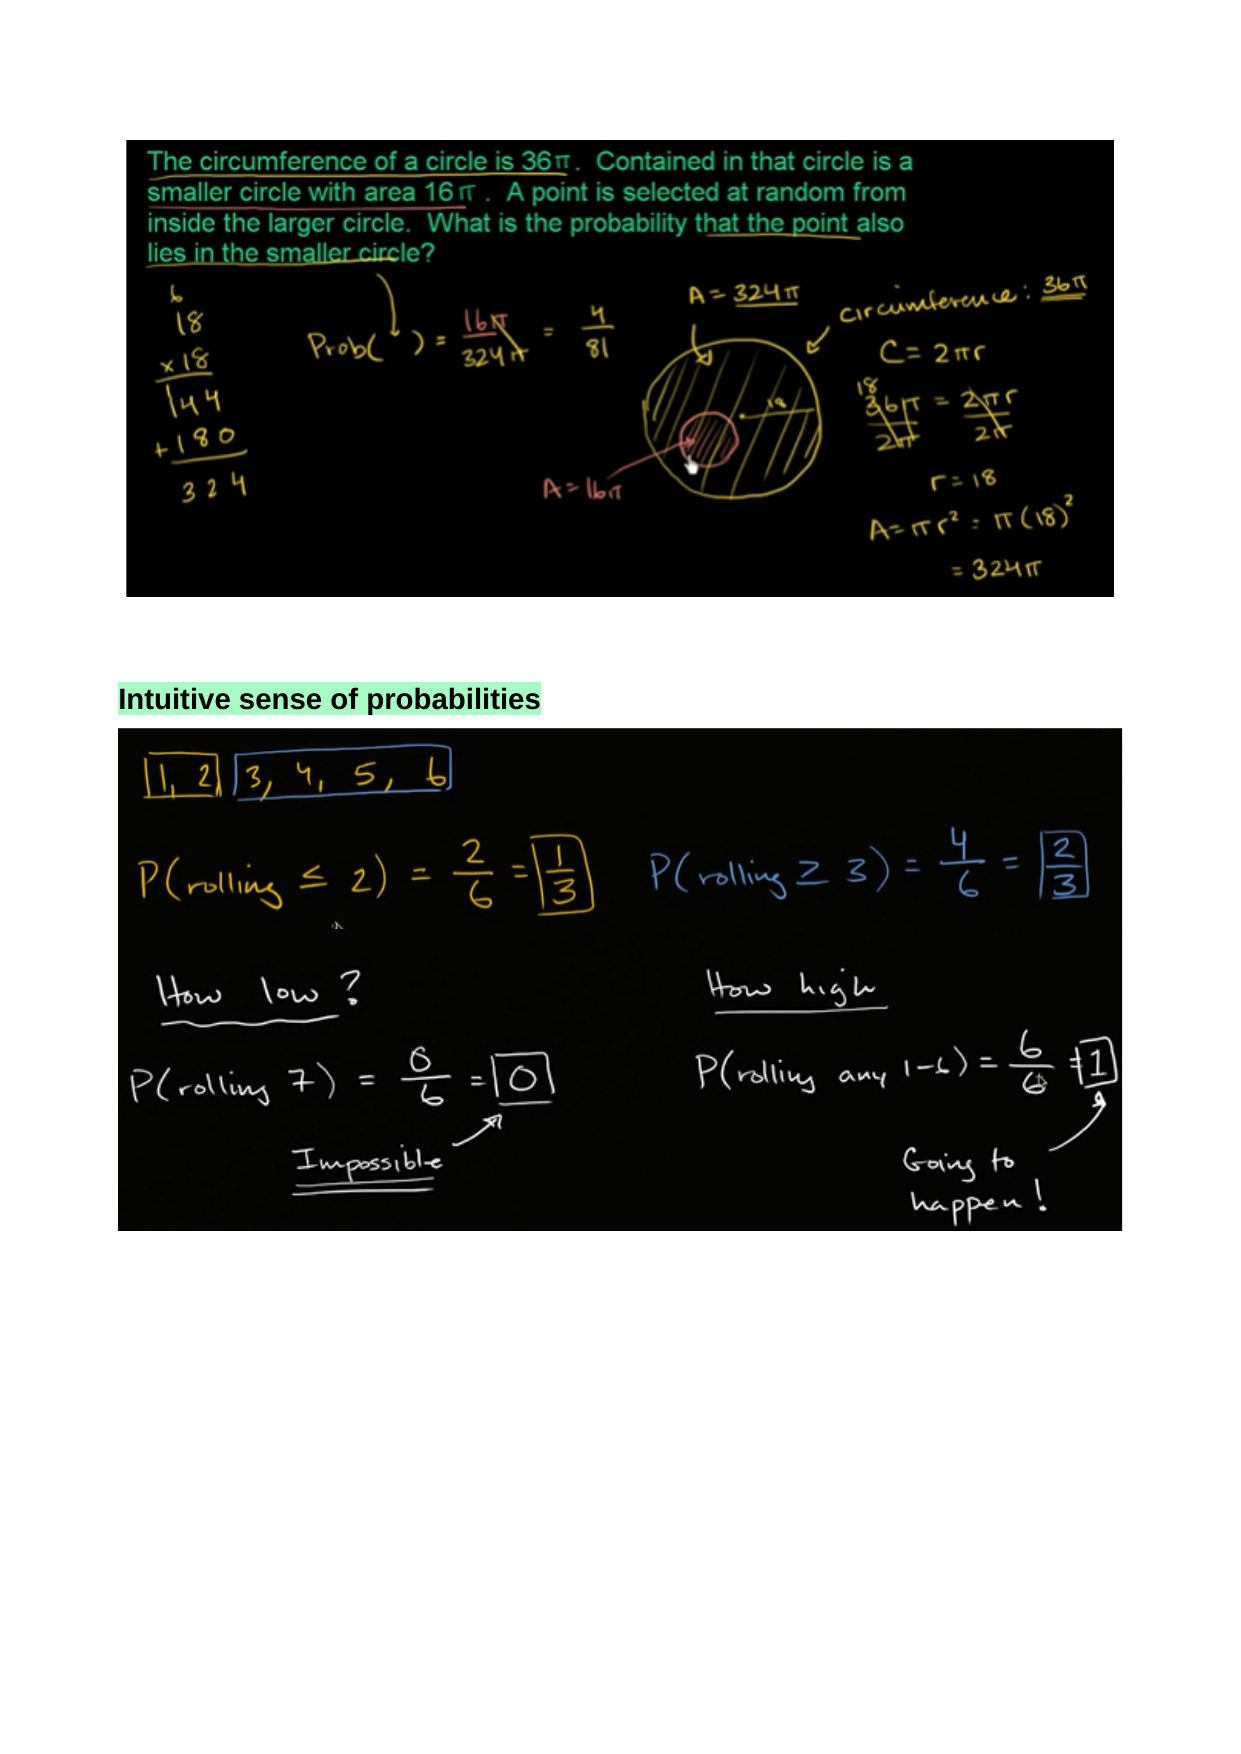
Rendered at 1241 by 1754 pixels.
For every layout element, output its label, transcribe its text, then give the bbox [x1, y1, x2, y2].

picture [126, 140, 1114, 597]
picture [118, 727, 1123, 1231]
subtitle Intuitive sense of probabilities [541, 682, 1122, 715]
